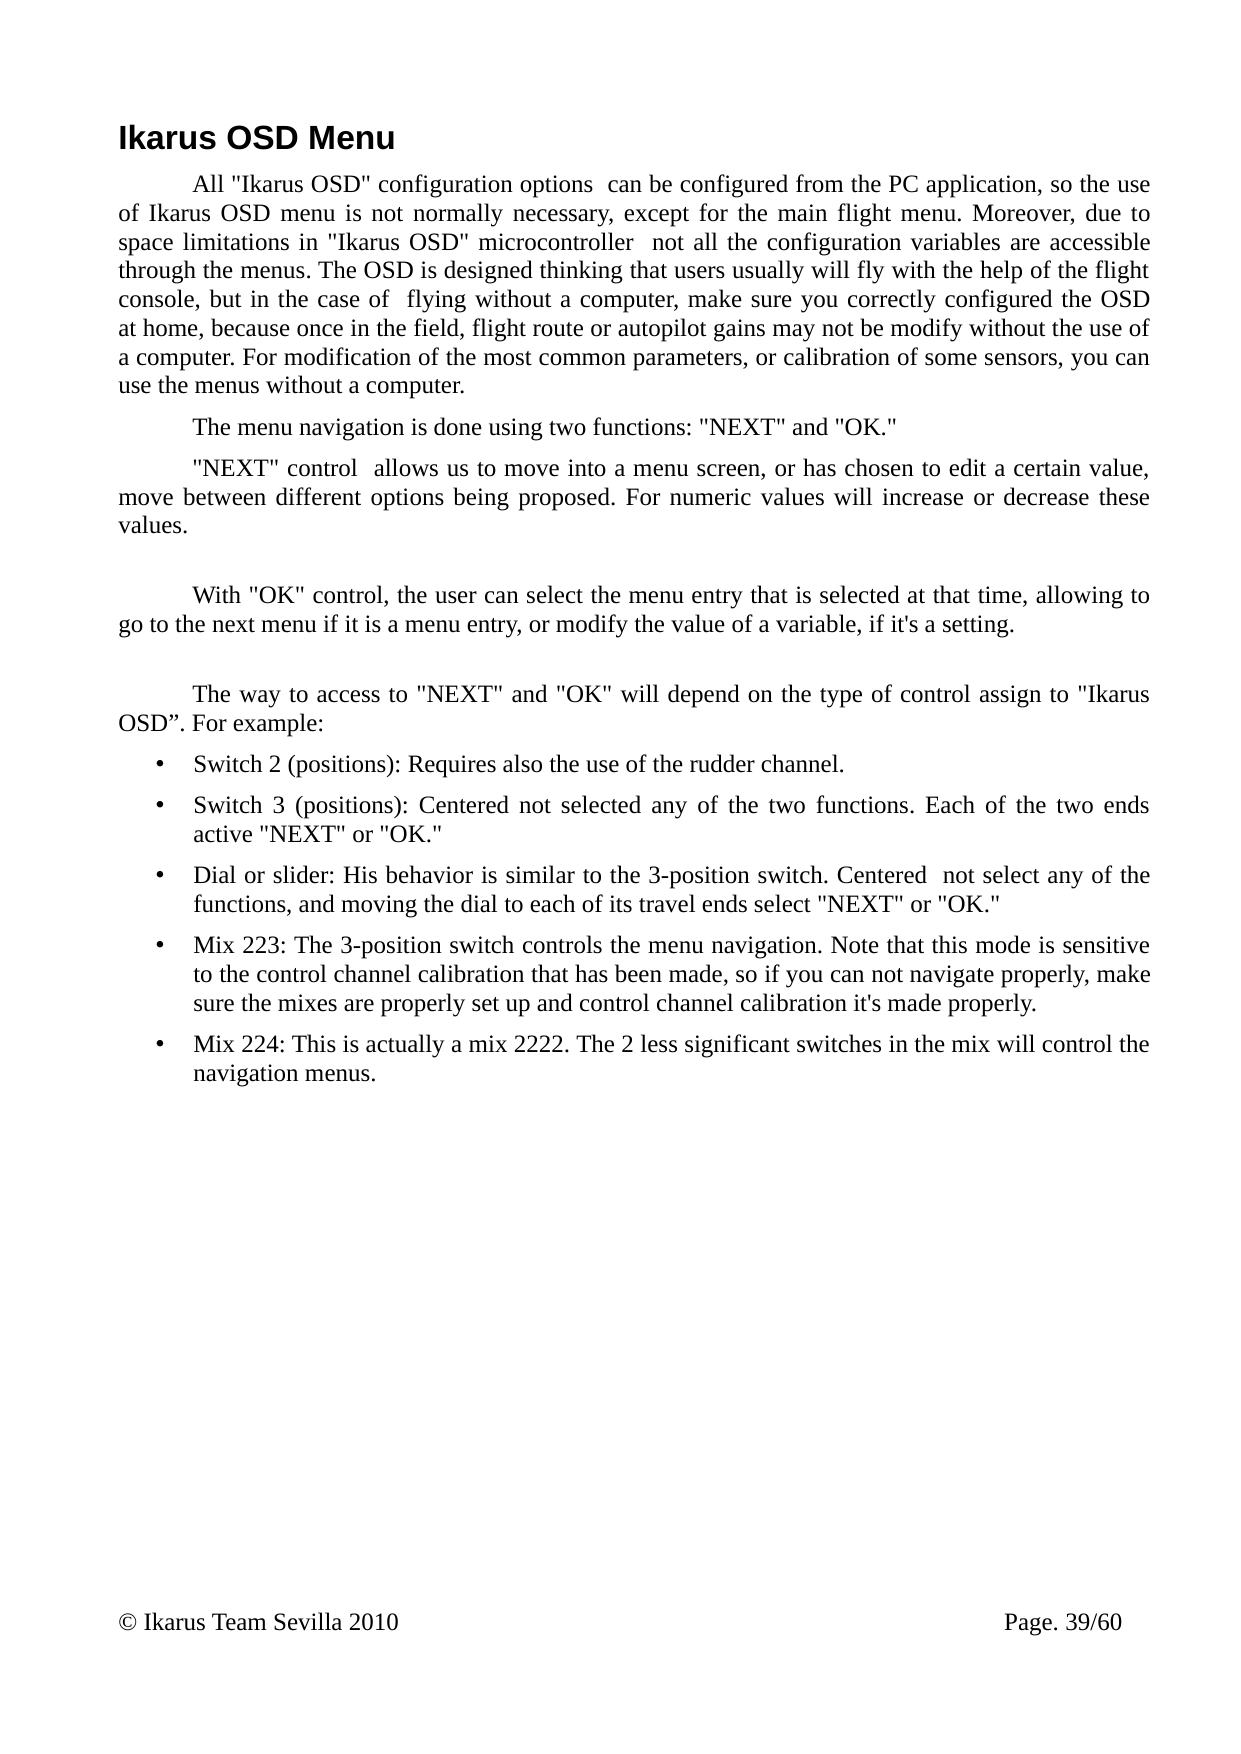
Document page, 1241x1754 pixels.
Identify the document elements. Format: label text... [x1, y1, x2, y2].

list Switch 3 (positions): Centered not selected any of the two functions. Each of the two ends active "NEXT" or "OK." [156, 791, 1152, 848]
text The way to access to "NEXT" and "OK" will depend on the type of control assign to "Ikarus OSD”. For example: [118, 651, 1152, 737]
text With "OK" control, the user can select the menu entry that is selected at that time, allowing to go to the next menu if it is a menu entry, or modify the value of a variable, if it's a setting. [118, 552, 1152, 638]
text All "Ikarus OSD" configuration options can be configured from the PC application, so the use of Ikarus OSD menu is not normally necessary, except for the main flight menu. Moreover, due to space limitations in "Ikarus OSD" microcontroller not all the configuration variables are accessible through the menus. The OSD is designed thinking that users usually will fly with the help of the flight console, but in the case of flying without a computer, make sure you correctly configured the OSD at home, because once in the field, flight route or autopilot gains may not be modify without the use of a computer. For modification of the most common parameters, or calibration of some sensors, you can use the menus without a computer. [118, 169, 1152, 399]
subtitle Ikarus OSD Menu [118, 118, 1152, 157]
list Switch 2 (positions): Requires also the use of the rudder channel. [156, 749, 1152, 778]
list Dial or slider: His behavior is similar to the 3-position switch. Centered not select any of the functions, and moving the dial to each of its travel ends select "NEXT" or "OK." [156, 861, 1152, 918]
text The menu navigation is done using two functions: "NEXT" and "OK." [118, 412, 1152, 441]
list Mix 223: The 3-position switch controls the menu navigation. Note that this mode is sensitive to the control channel calibration that has been made, so if you can not navigate properly, make sure the mixes are properly set up and control channel calibration it's made properly. [156, 931, 1152, 1017]
list Mix 224: This is actually a mix 2222. The 2 less significant switches in the mix will control the navigation menus. [156, 1029, 1152, 1087]
text "NEXT" control allows us to move into a menu screen, or has chosen to edit a certain value, move between different options being proposed. For numeric values will increase or decrease these values. [118, 453, 1152, 539]
